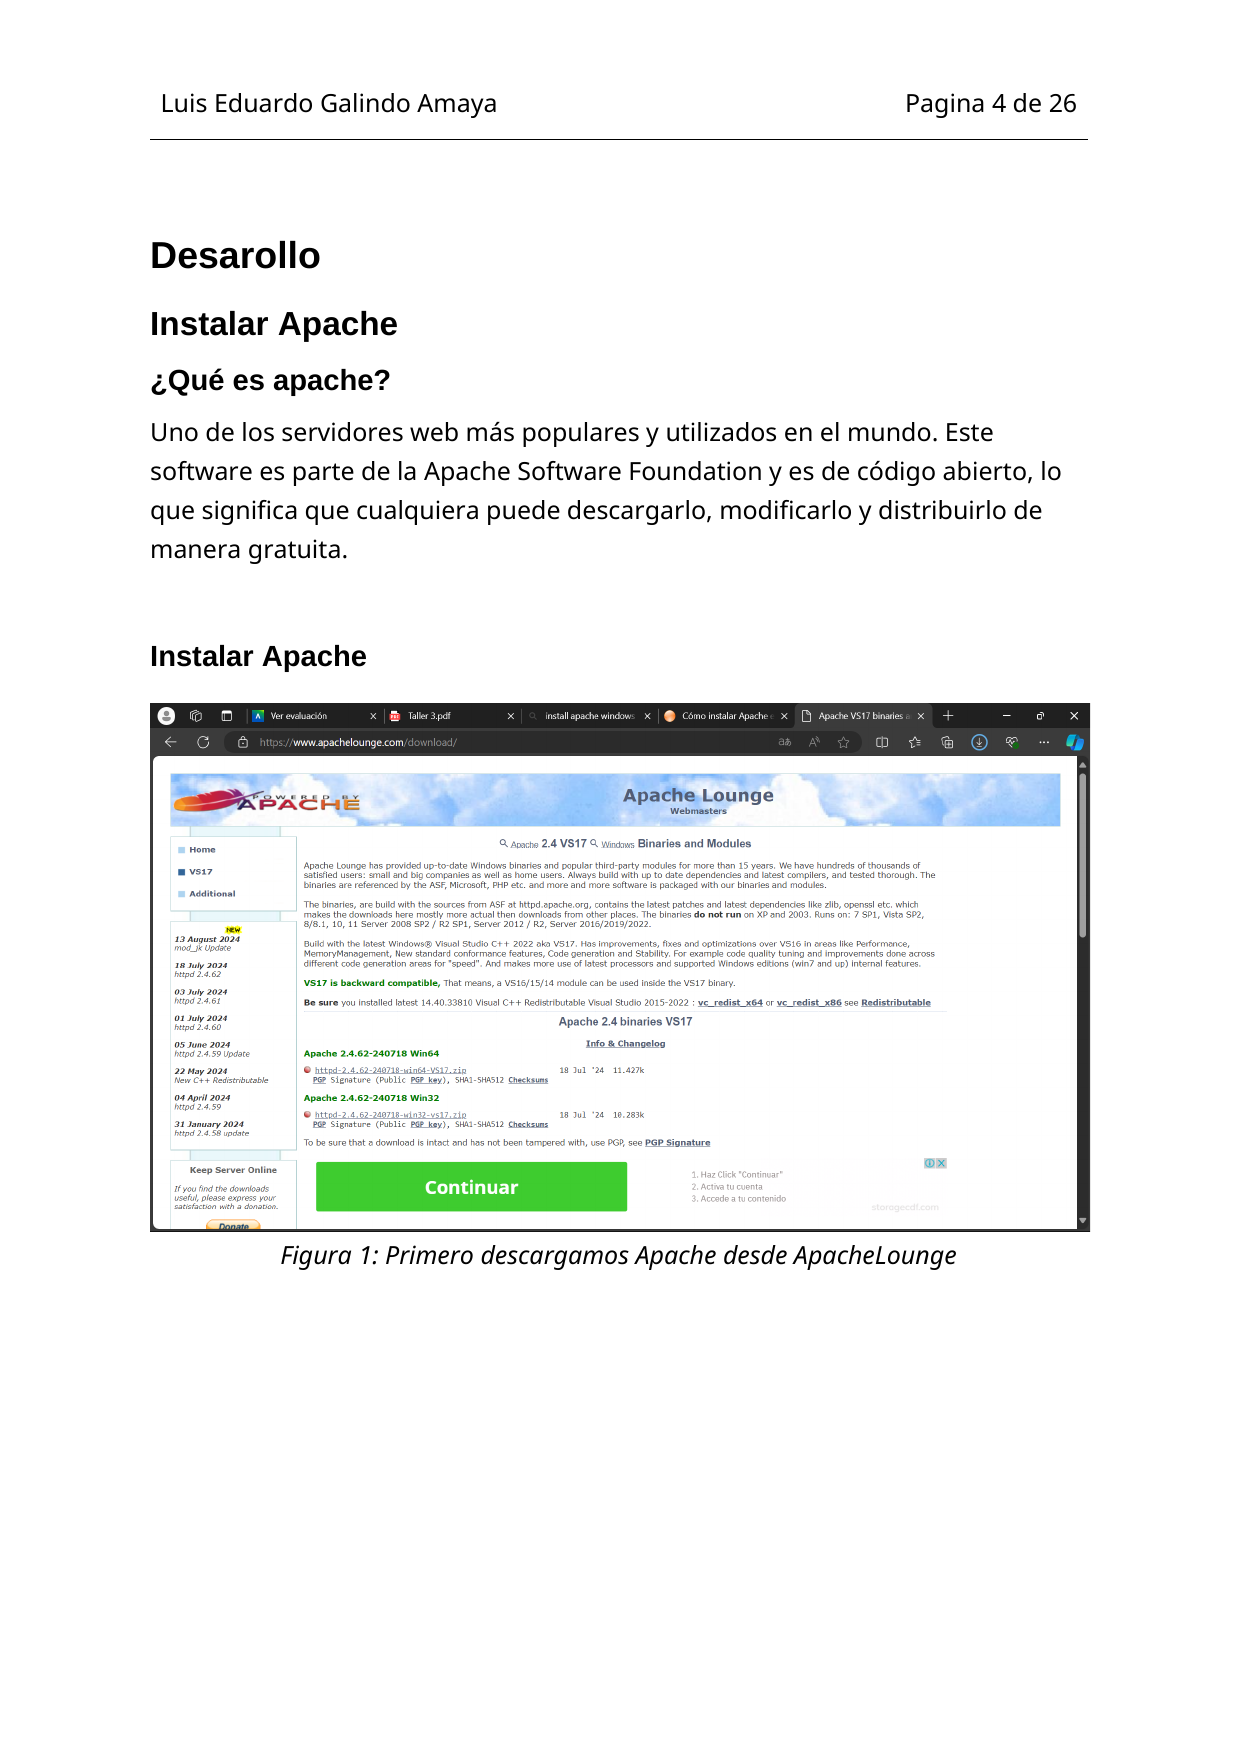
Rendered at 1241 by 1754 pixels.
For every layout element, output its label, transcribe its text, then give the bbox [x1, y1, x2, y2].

text Figura 1: Primero descargamos Apache desde ApacheLounge [150, 1232, 1090, 1271]
subtitle Instalar Apache [150, 304, 1090, 342]
subtitle Instalar Apache [150, 639, 1090, 673]
text Uno de los servidores web más populares y utilizados en el mundo. Este software es parte de la Apache Software Foundation y es de código abierto, lo que significa que cualquiera puede descargarlo, modificarlo y distribuirlo de manera gratuita. [150, 414, 1090, 566]
picture [150, 703, 1091, 1232]
subtitle Desarollo [150, 233, 1090, 276]
subtitle ¿Qué es apache? [150, 363, 1090, 397]
